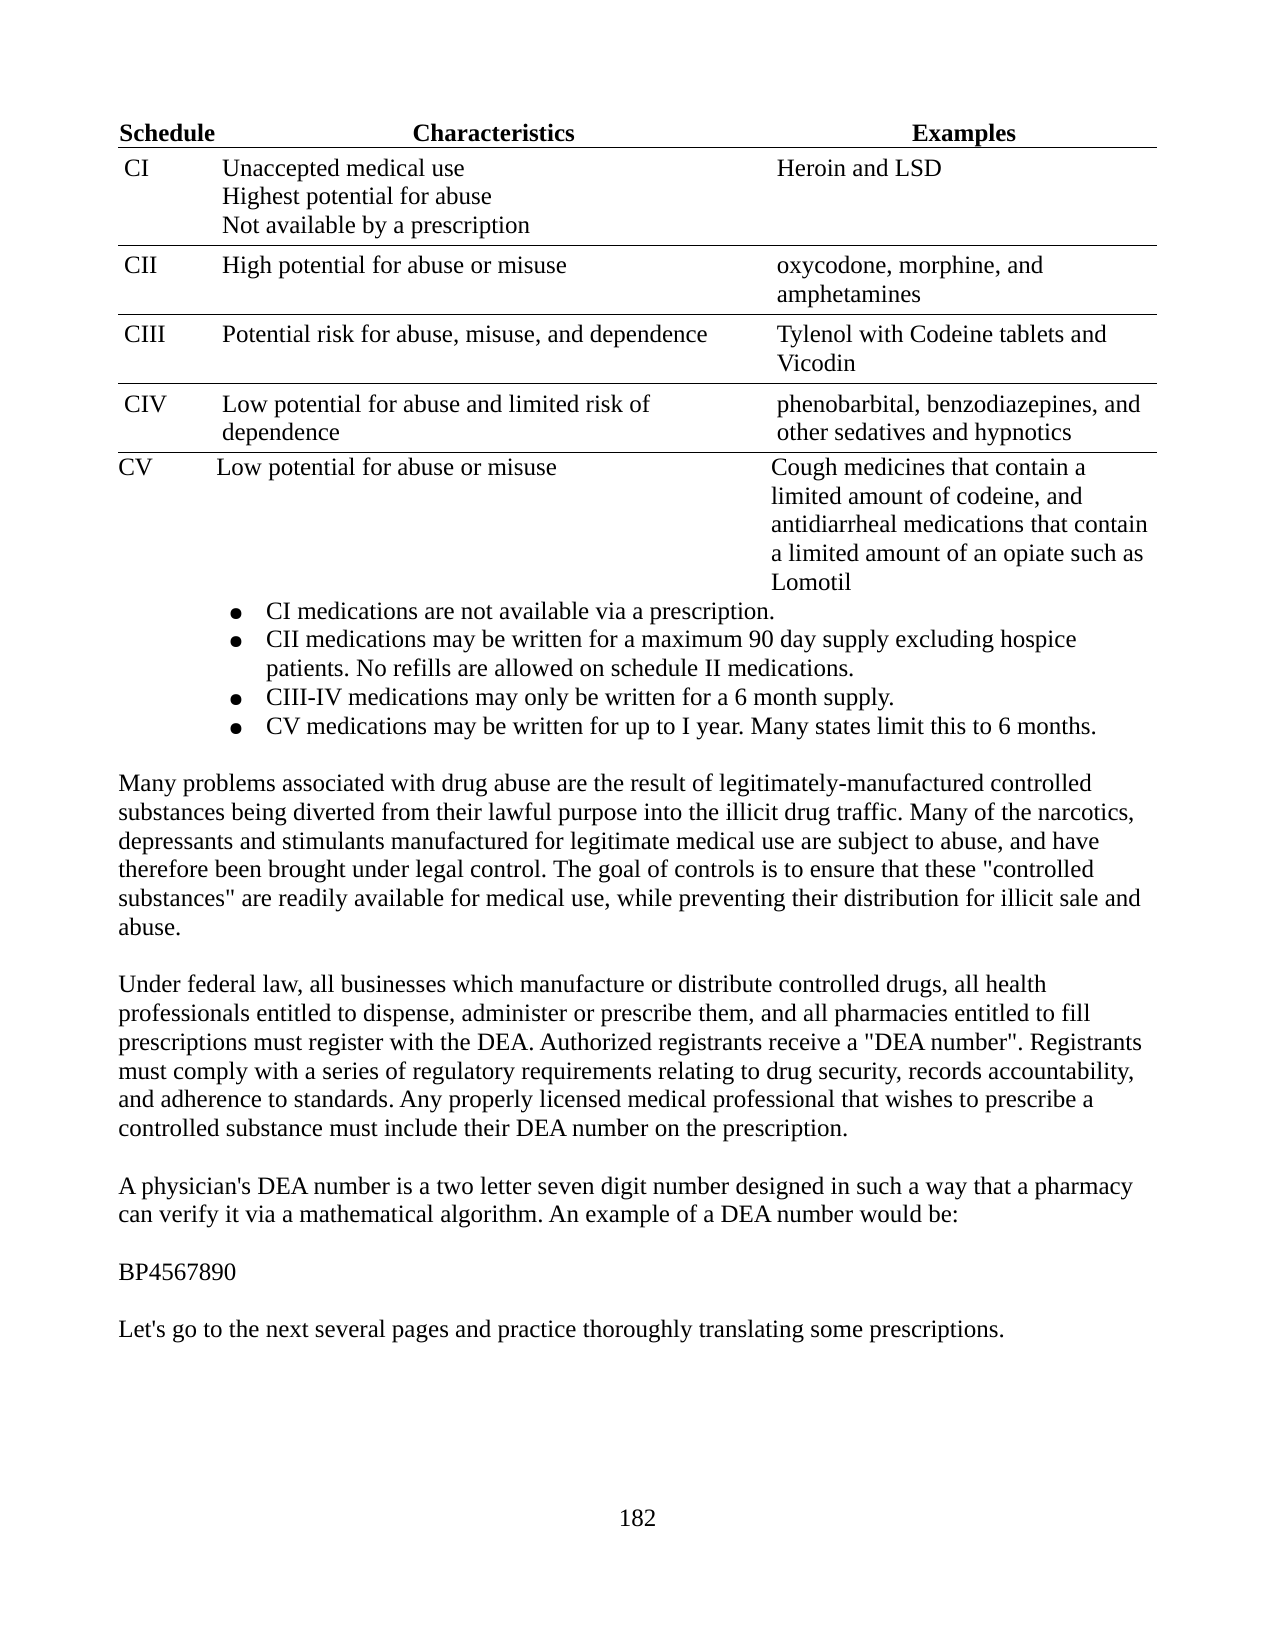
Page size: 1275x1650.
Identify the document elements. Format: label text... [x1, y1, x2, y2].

list CI medications are not available via a prescription. [228, 596, 1157, 624]
table_cell Unaccepted medical use Highest potential for abuse Not available by a prescription [216, 148, 771, 245]
list CV medications may be written for up to I year. Many states limit this to 6 months. [228, 711, 1157, 739]
table_cell Tylenol with Codeine tablets and Vicodin [771, 315, 1157, 383]
list CII medications may be written for a maximum 90 day supply excluding hospice patients. No refills are allowed on schedule II medications. [228, 624, 1157, 682]
text Many problems associated with drug abuse are the result of legitimately-manufactured controlled substances being diverted from their lawful purpose into the illicit drug traffic. Many of the narcotics, depressants and stimulants manufactured for legitimate medical use are subject to abuse, and have therefore been brought under legal control. The goal of controls is to ensure that these "controlled substances" are readily available for medical use, while preventing their distribution for illicit sale and abuse. [118, 768, 1157, 941]
table_cell Potential risk for abuse, misuse, and dependence [216, 315, 771, 383]
table_header Examples [771, 118, 1157, 147]
table_header Characteristics [216, 118, 771, 147]
table_header Schedule [118, 118, 216, 147]
table_cell Low potential for abuse and limited risk of dependence [216, 384, 771, 452]
table_cell Low potential for abuse or misuse [216, 453, 771, 596]
table_cell phenobarbital, benzodiazepines, and other sedatives and hypnotics [771, 384, 1157, 452]
table_cell Cough medicines that contain a limited amount of codeine, and antidiarrheal medications that contain a limited amount of an opiate such as Lomotil [771, 453, 1157, 596]
text Under federal law, all businesses which manufacture or distribute controlled drugs, all health professionals entitled to dispense, administer or prescribe them, and all pharmacies entitled to fill prescriptions must register with the DEA. Authorized registrants receive a "DEA number". Registrants must comply with a series of regulatory requirements relating to drug security, records accountability, and adherence to standards. Any properly licensed medical professional that wishes to prescribe a controlled substance must include their DEA number on the prescription. [118, 969, 1157, 1142]
list CIII-IV medications may only be written for a 6 month supply. [228, 682, 1157, 711]
table_cell oxycodone, morphine, and amphetamines [771, 246, 1157, 314]
text BP4567890 [118, 1257, 1157, 1286]
table_cell Heroin and LSD [771, 148, 1157, 245]
table_cell CI [118, 148, 216, 245]
text Let's go to the next several pages and practice thoroughly translating some prescriptions. [118, 1314, 1157, 1343]
table_cell High potential for abuse or misuse [216, 246, 771, 314]
table_cell CIV [118, 384, 216, 452]
text A physician's DEA number is a two letter seven digit number designed in such a way that a pharmacy can verify it via a mathematical algorithm. An example of a DEA number would be: [118, 1171, 1157, 1228]
table_cell CV [118, 453, 216, 596]
table_cell CII [118, 246, 216, 314]
table_cell CIII [118, 315, 216, 383]
